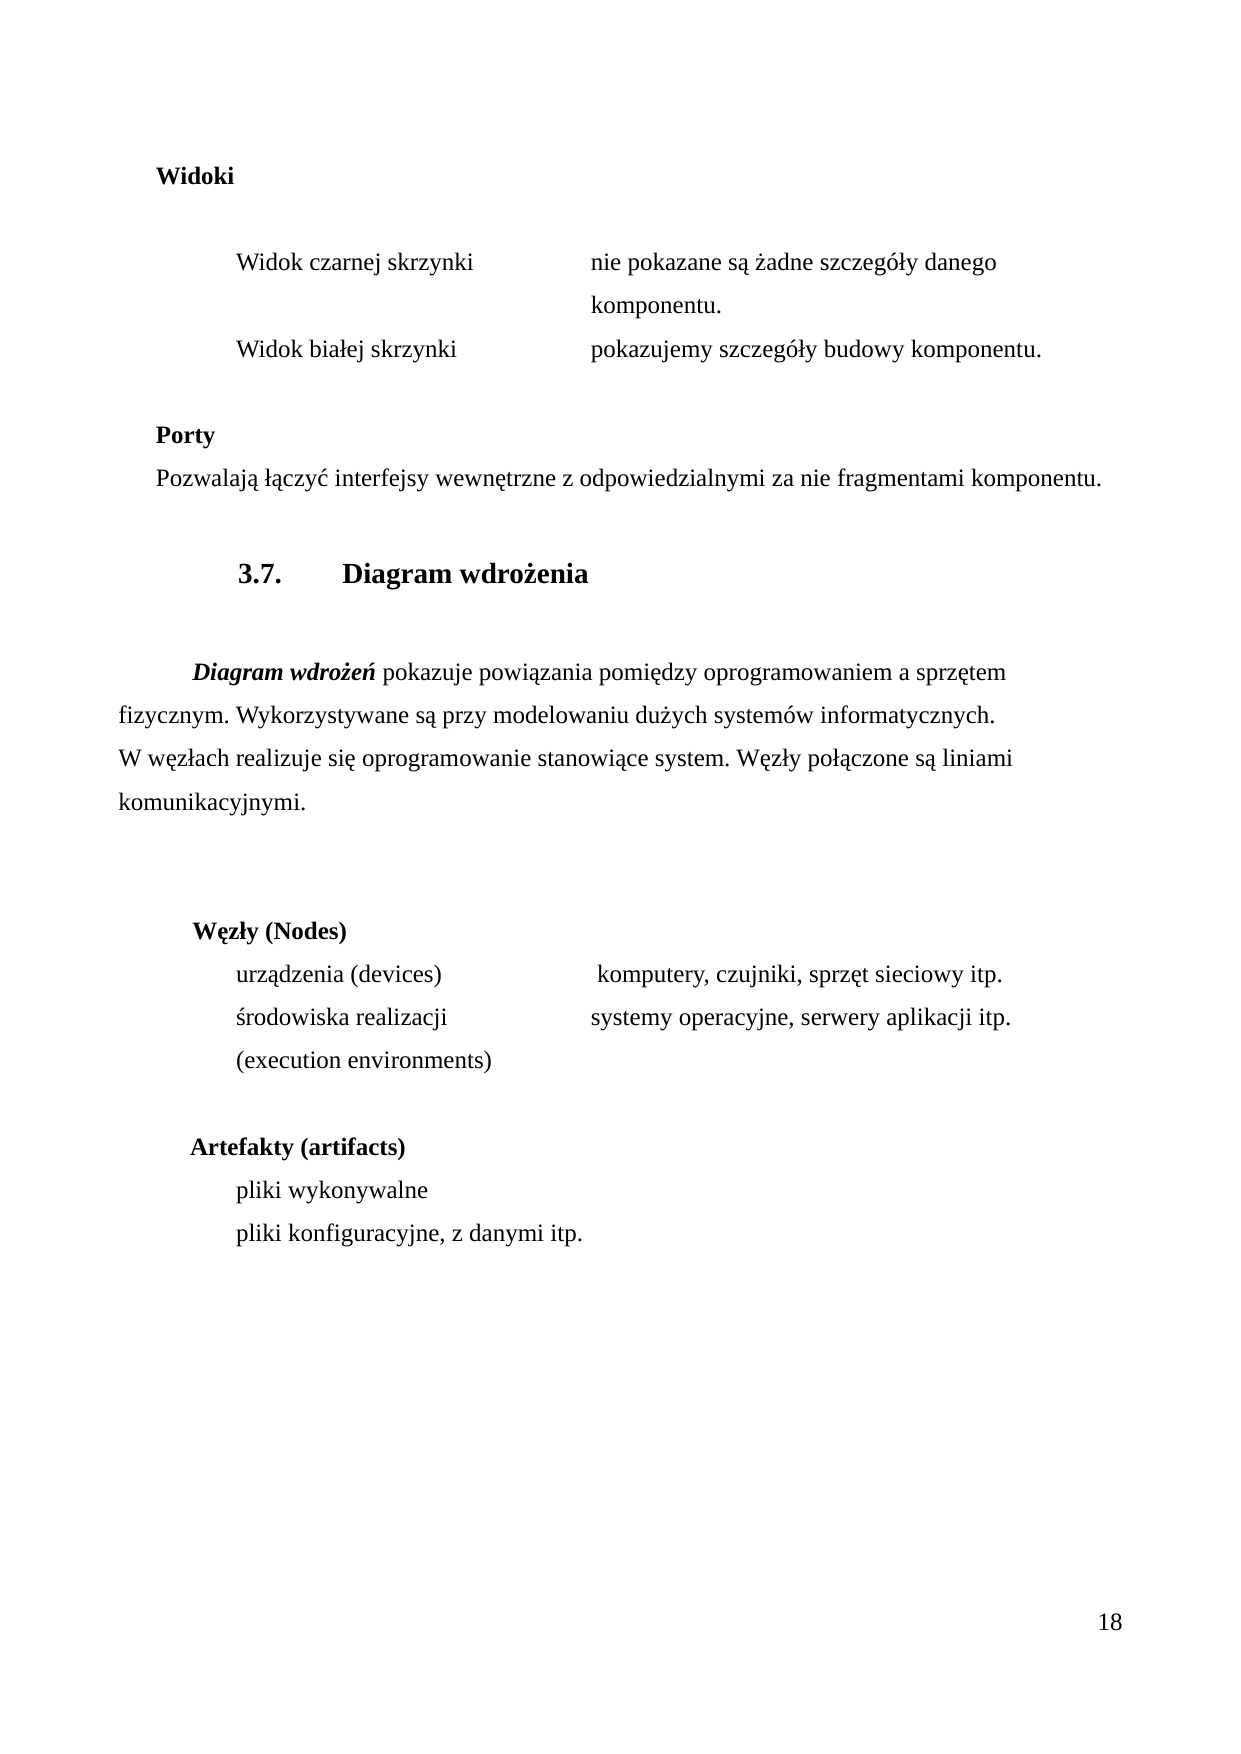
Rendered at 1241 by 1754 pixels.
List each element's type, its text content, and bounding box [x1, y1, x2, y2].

text (execution environments) [118, 1045, 1122, 1074]
text W węzłach realizuje się oprogramowanie stanowiące system. Węzły połączone są liniami komunikacyjnymi. [118, 743, 1122, 815]
text środowiska realizacji systemy operacyjne, serwery aplikacji itp. [118, 1002, 1122, 1031]
text Porty [118, 420, 1122, 449]
text Diagram wdrożeń pokazuje powiązania pomiędzy oprogramowaniem a sprzętem fizycznym. Wykorzystywane są przy modelowaniu dużych systemów informatycznych. [118, 657, 1122, 729]
text Widoki [118, 161, 1122, 190]
text urządzenia (devices) komputery, czujniki, sprzęt sieciowy itp. [118, 959, 1122, 988]
text Artefakty (artifacts) [118, 1132, 1122, 1160]
text pliki wykonywalne [118, 1175, 1122, 1203]
list Diagram wdrożenia [231, 557, 1122, 640]
text Widok czarnej skrzynki nie pokazane są żadne szczegóły danego komponentu. [118, 247, 1122, 319]
text Widok białej skrzynki pokazujemy szczegóły budowy komponentu. [118, 334, 1122, 362]
text Pozwalają łączyć interfejsy wewnętrzne z odpowiedzialnymi za nie fragmentami komponentu. [118, 463, 1122, 492]
text pliki konfiguracyjne, z danymi itp. [118, 1218, 1122, 1247]
text Węzły (Nodes) [118, 916, 1122, 945]
